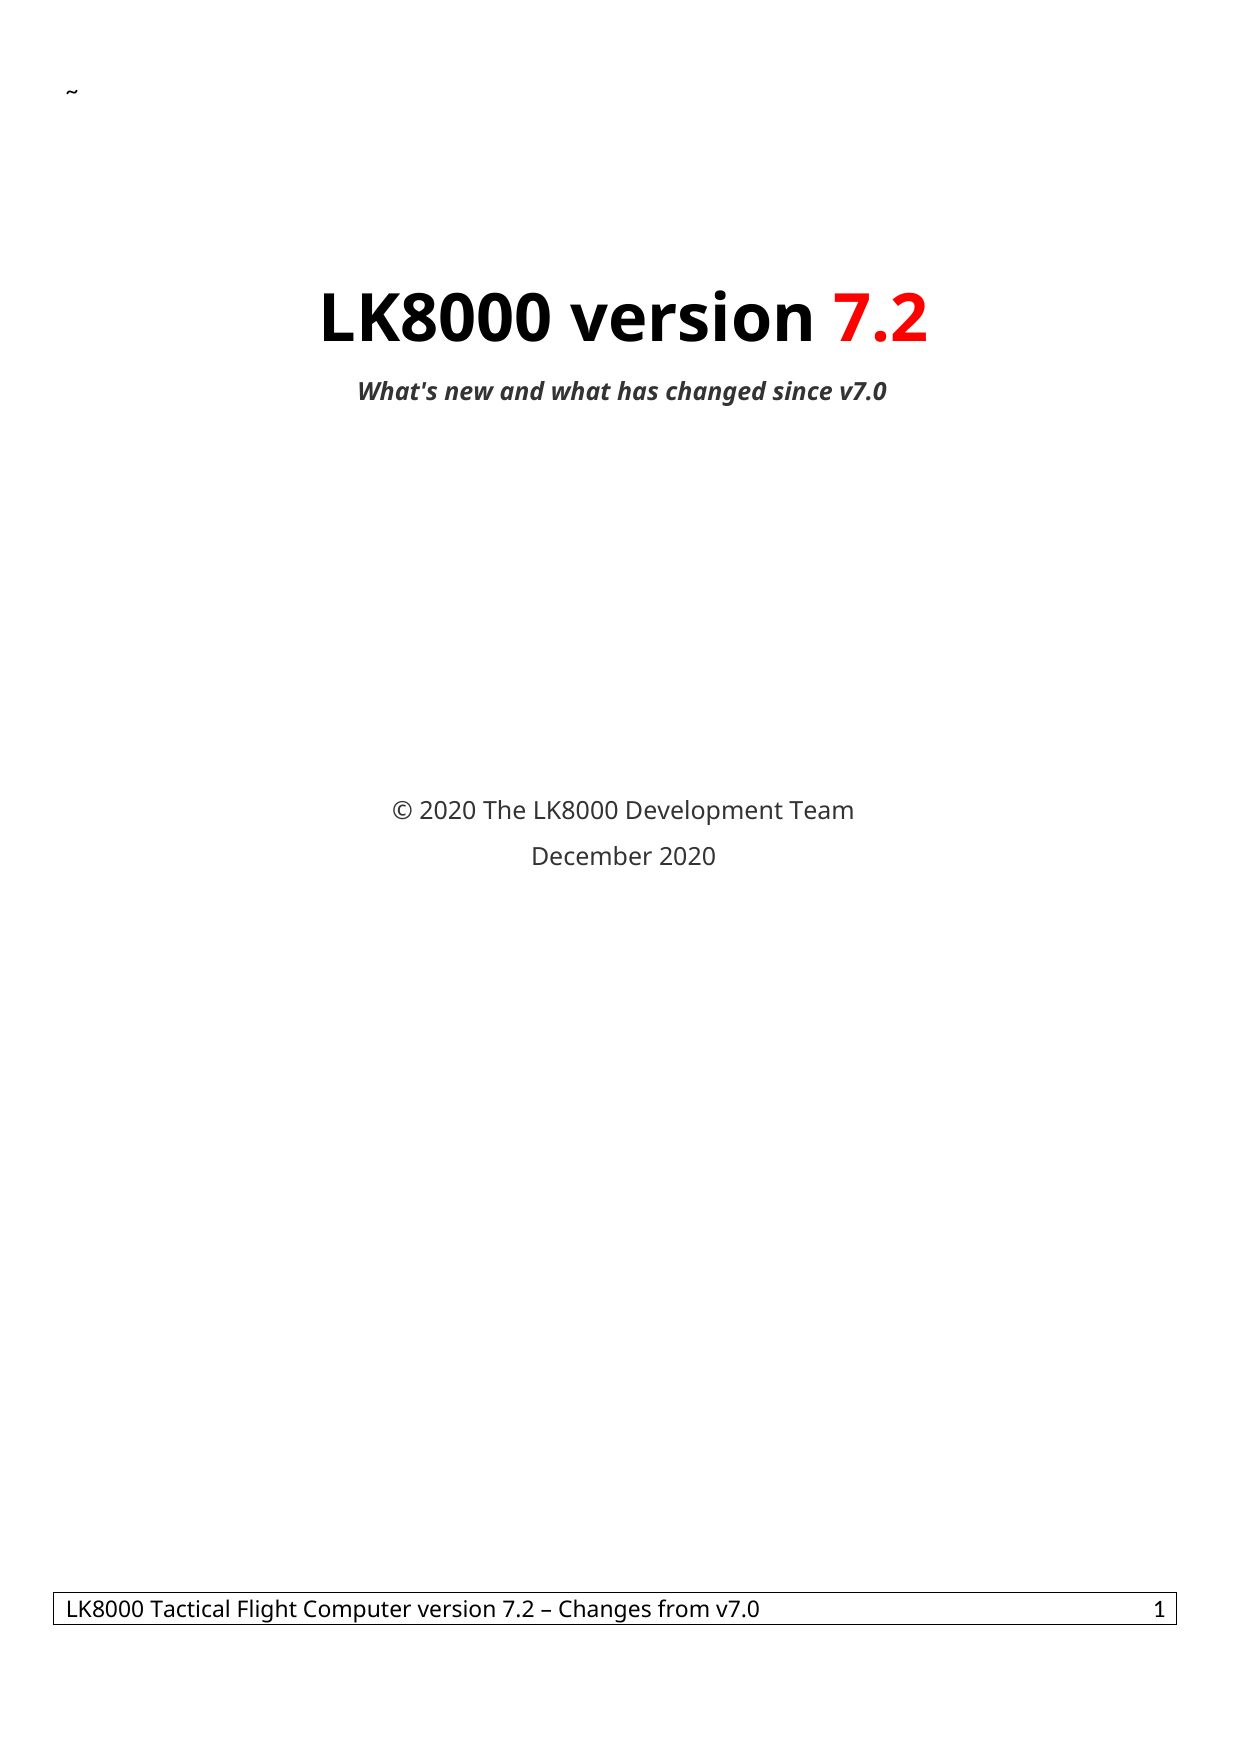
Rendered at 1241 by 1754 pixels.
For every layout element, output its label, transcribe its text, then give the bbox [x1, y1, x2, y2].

text © 2020 The LK8000 Development Team [66, 792, 1181, 827]
text What's new and what has changed since v7.0 [66, 373, 1181, 407]
text December 2020 [66, 839, 1181, 873]
text LK8000 version 7.2 [66, 270, 1181, 361]
text ~ [66, 75, 1181, 106]
